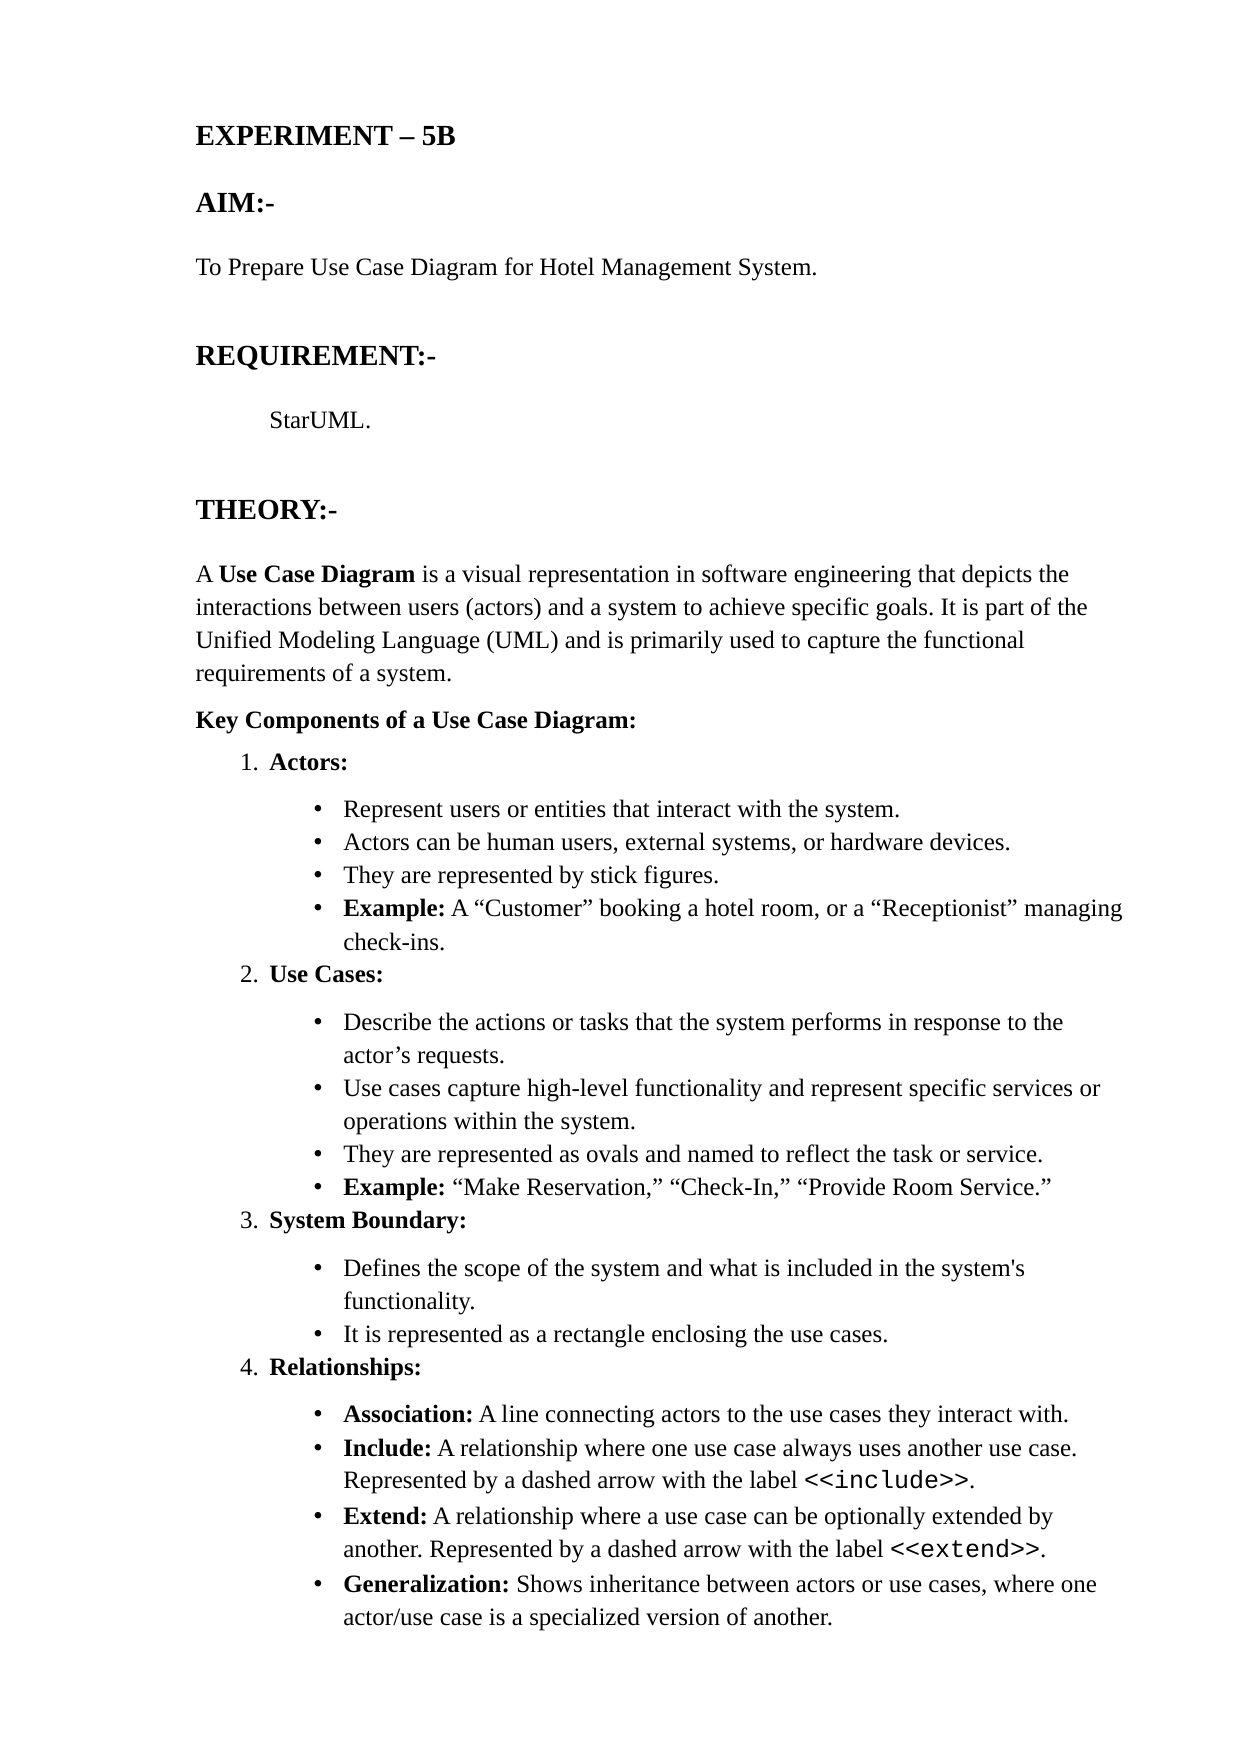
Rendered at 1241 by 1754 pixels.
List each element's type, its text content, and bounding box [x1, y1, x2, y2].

list Extend: A relationship where a use case can be optionally extended by another. Represented by a dashed arrow with the label <<extend>>. [313, 1501, 1123, 1565]
list They are represented by stick figures. [313, 861, 1123, 889]
list Actors can be human users, external systems, or hardware devices. [313, 827, 1123, 856]
text To Prepare Use Case Diagram for Hotel Management System. [195, 252, 1123, 281]
list Use Cases: [240, 959, 1123, 988]
list Generalization: Shows inheritance between actors or use cases, where one actor/use case is a specialized version of another. [313, 1569, 1123, 1631]
list Describe the actions or tasks that the system performs in response to the actor’s requests. [313, 1007, 1123, 1069]
text THEORY:- [195, 492, 1123, 525]
list Example: A “Customer” booking a hotel room, or a “Receptionist” managing check-ins. [313, 893, 1123, 955]
list They are represented as ovals and named to reflect the task or service. [313, 1139, 1123, 1168]
text REQUIREMENT:- [195, 338, 1123, 372]
list It is represented as a rectangle enclosing the use cases. [313, 1319, 1123, 1348]
list Actors: [240, 747, 1123, 776]
text EXPERIMENT – 5B [195, 118, 1123, 152]
list Include: A relationship where one use case always uses another use case. Represented by a dashed arrow with the label <<include>>. [313, 1433, 1123, 1496]
list Represent users or entities that interact with the system. [313, 794, 1123, 823]
list Use cases capture high-level functionality and represent specific services or operations within the system. [313, 1073, 1123, 1135]
text StarUML. [195, 406, 1123, 434]
list Defines the scope of the system and what is included in the system's functionality. [313, 1253, 1123, 1315]
list Association: A line connecting actors to the use cases they interact with. [313, 1399, 1123, 1428]
text A Use Case Diagram is a visual representation in software engineering that depicts the interactions between users (actors) and a system to achieve specific goals. It is part of the Unified Modeling Language (UML) and is primarily used to capture the functional requirements of a system. [195, 559, 1123, 687]
list Relationships: [240, 1352, 1123, 1381]
list Example: “Make Reservation,” “Check-In,” “Provide Room Service.” [313, 1172, 1123, 1201]
list System Boundary: [240, 1205, 1123, 1234]
subtitle Key Components of a Use Case Diagram: [195, 706, 1123, 734]
text AIM:- [195, 185, 1123, 219]
